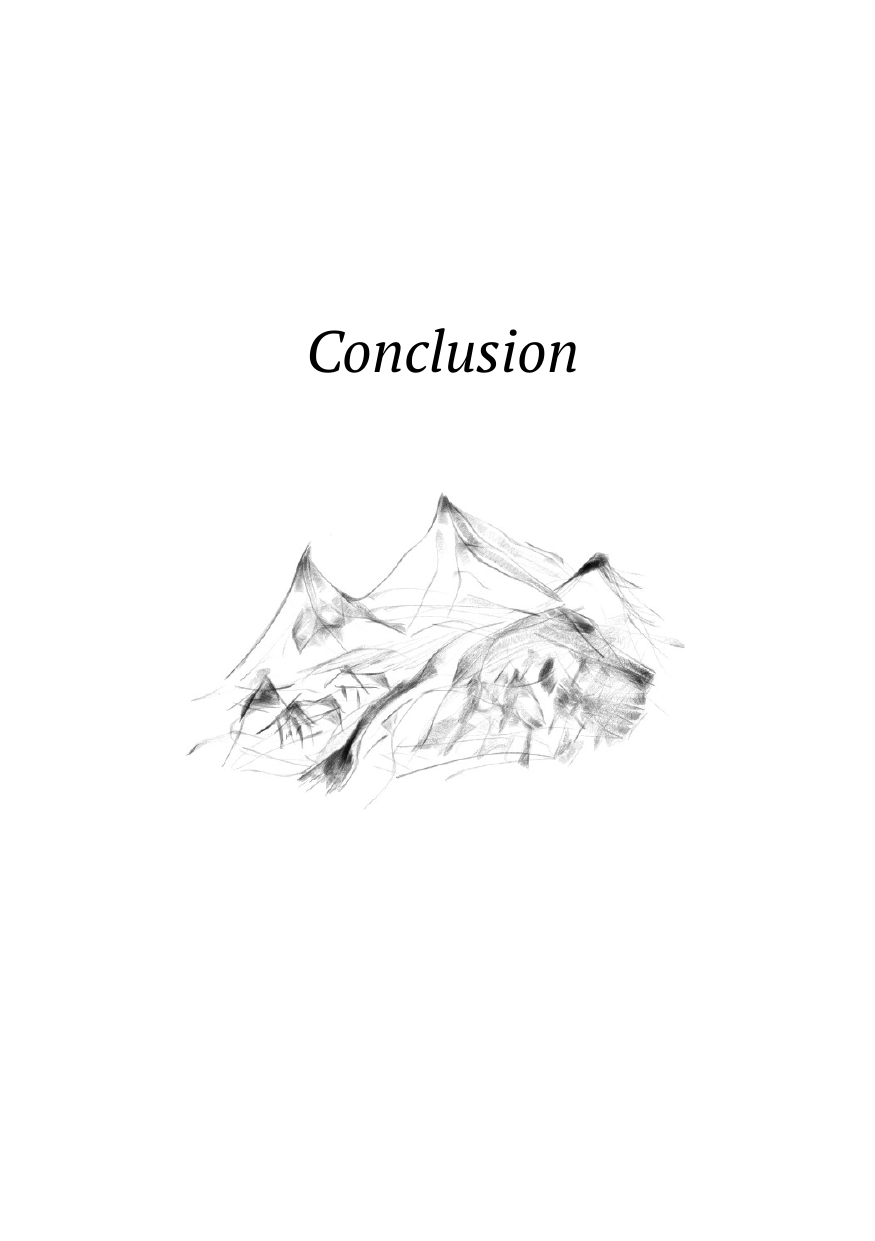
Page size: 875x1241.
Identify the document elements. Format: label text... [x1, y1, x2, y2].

picture [185, 492, 685, 810]
subtitle Conclusion [109, 313, 738, 388]
